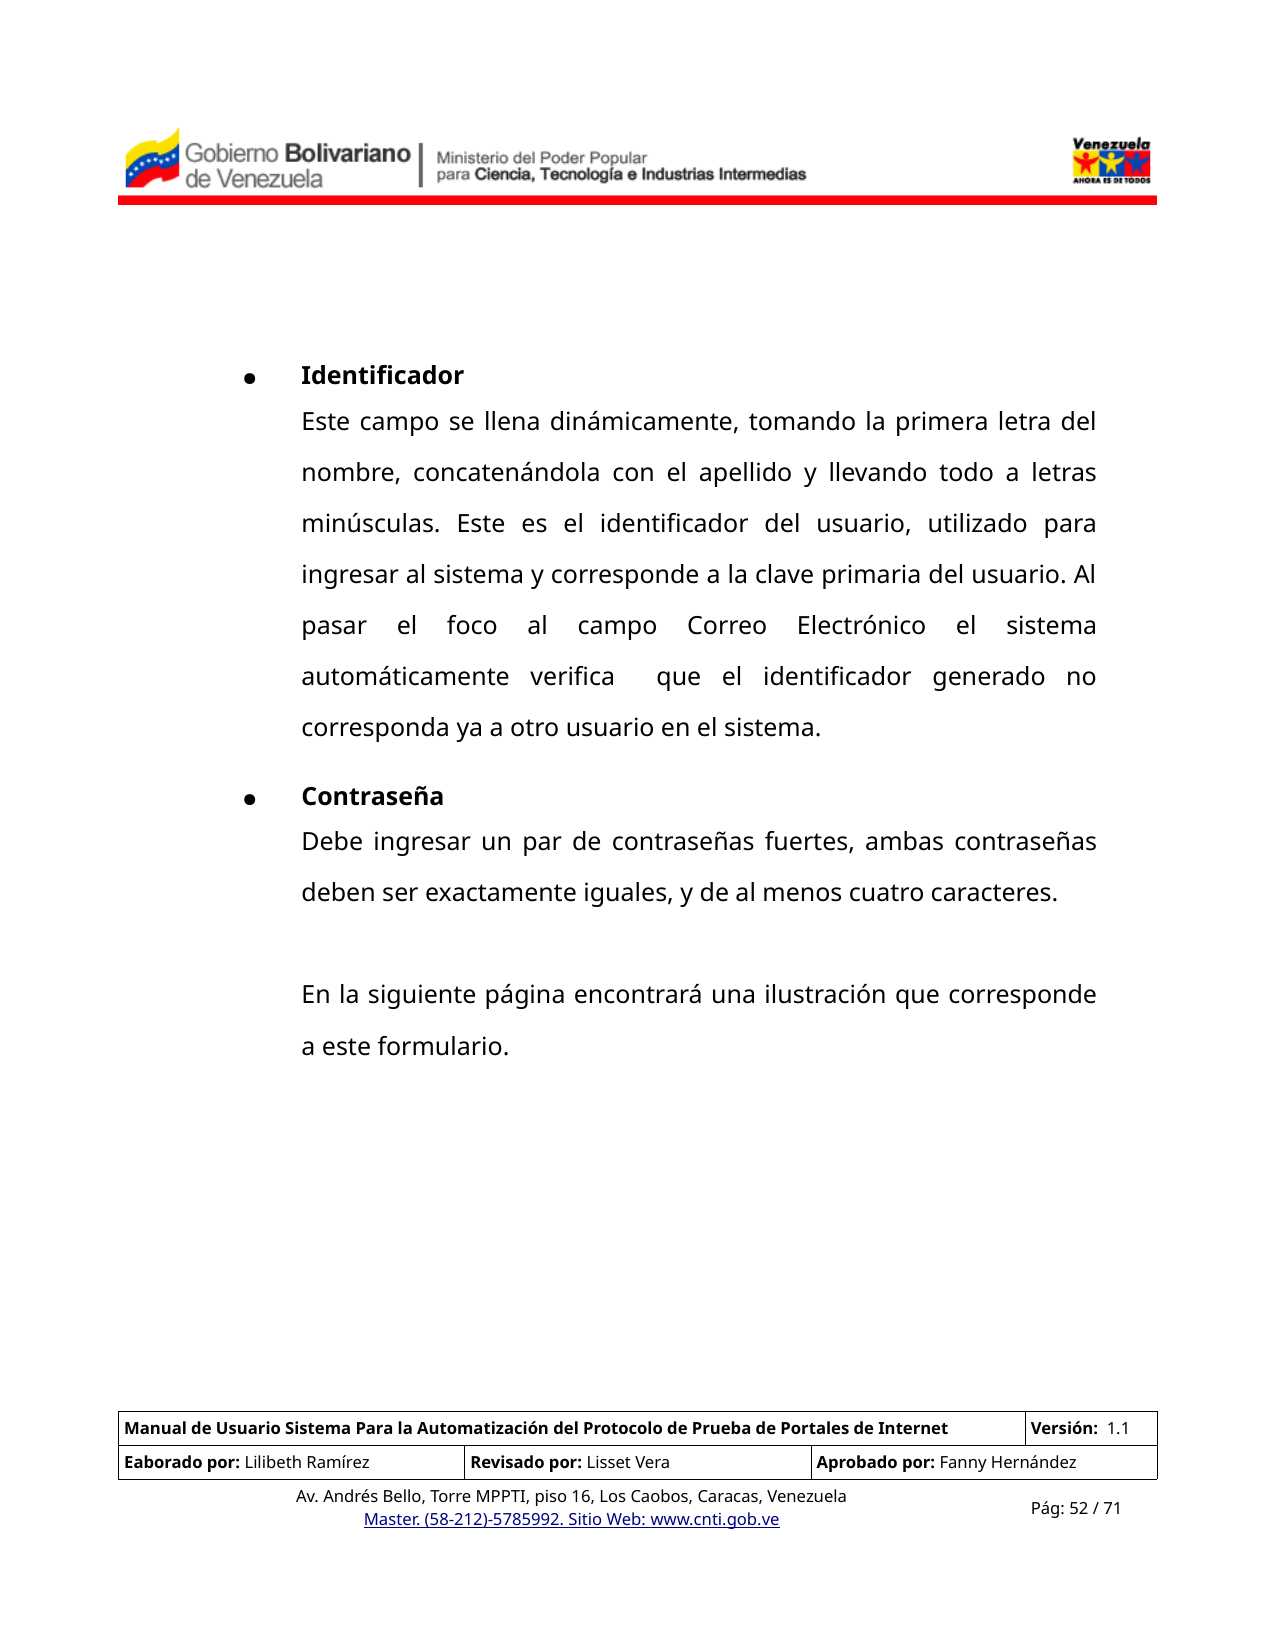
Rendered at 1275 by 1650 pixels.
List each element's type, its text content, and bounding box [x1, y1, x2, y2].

text Debe ingresar un par de contraseñas fuertes, ambas contraseñas deben ser exactamente iguales, y de al menos cuatro caracteres. [301, 824, 1098, 909]
subtitle Contraseña [242, 778, 1157, 812]
picture [118, 119, 1157, 205]
text En la siguiente página encontrará una ilustración que corresponde a este formulario. [301, 977, 1098, 1062]
subtitle Identificador [242, 357, 1157, 391]
text Este campo se llena dinámicamente, tomando la primera letra del nombre, concatenándola con el apellido y llevando todo a letras minúsculas. Este es el identificador del usuario, utilizado para ingresar al sistema y corresponde a la clave primaria del usuario. Al pasar el foco al campo Correo Electrónico el sistema automáticamente verifica que el identificador generado no corresponda ya a otro usuario en el sistema. [301, 403, 1098, 743]
